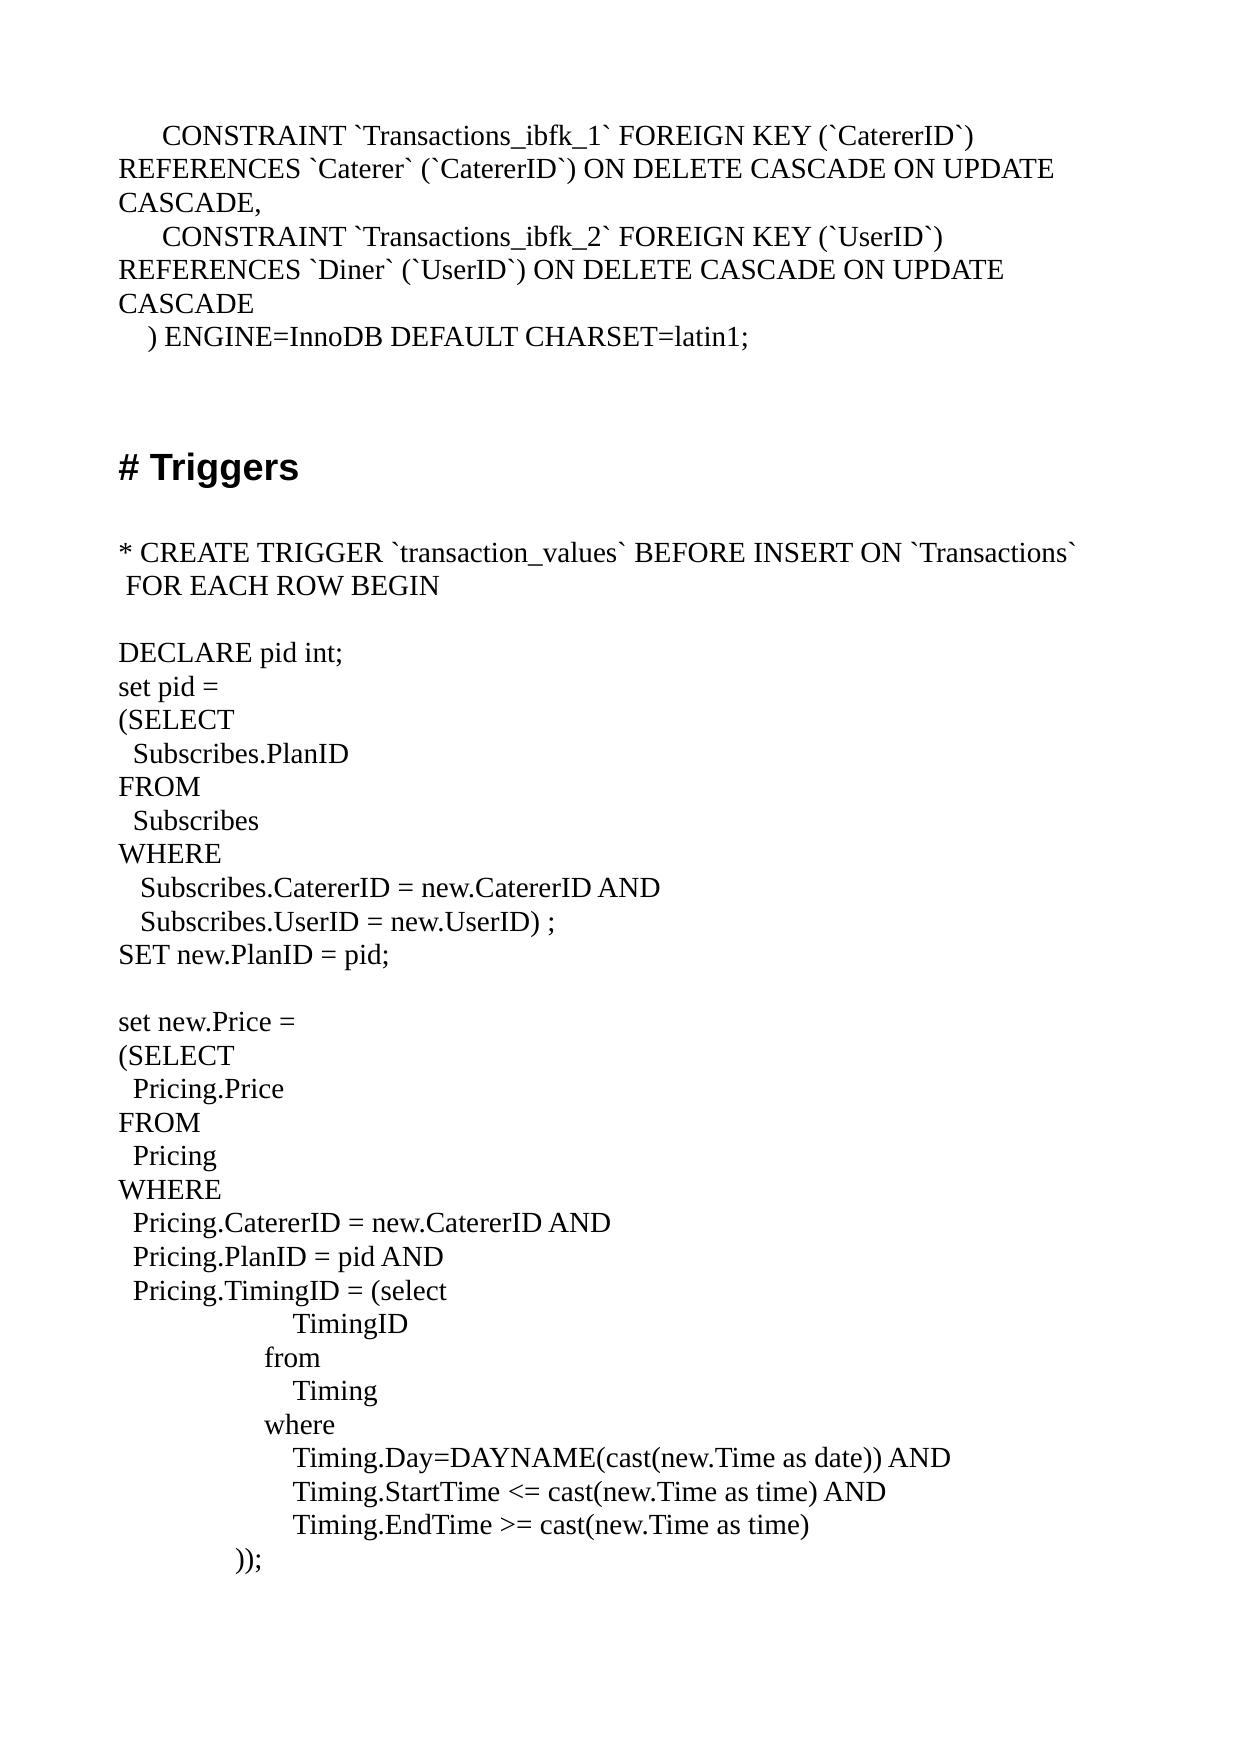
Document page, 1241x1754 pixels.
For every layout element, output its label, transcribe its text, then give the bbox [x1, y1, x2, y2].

text Timing.StartTime <= cast(new.Time as time) AND [118, 1474, 1122, 1507]
text Subscribes.PlanID [118, 736, 1122, 769]
text Pricing.Price [118, 1071, 1122, 1105]
text WHERE [118, 837, 1122, 870]
text WHERE [118, 1172, 1122, 1206]
text FOR EACH ROW BEGIN [118, 568, 1122, 602]
text ) ENGINE=InnoDB DEFAULT CHARSET=latin1; [118, 319, 1122, 353]
text Subscribes.UserID = new.UserID) ; [118, 904, 1122, 937]
text CONSTRAINT `Transactions_ibfk_2` FOREIGN KEY (`UserID`) REFERENCES `Diner` (`UserID`) ON DELETE CASCADE ON UPDATE CASCADE [118, 219, 1122, 319]
text (SELECT [118, 1038, 1122, 1071]
text * CREATE TRIGGER `transaction_values` BEFORE INSERT ON `Transactions` [118, 535, 1122, 568]
text SET new.PlanID = pid; [118, 937, 1122, 971]
subtitle # Triggers [118, 445, 1122, 489]
text FROM [118, 1105, 1122, 1138]
text Timing.EndTime >= cast(new.Time as time) [118, 1507, 1122, 1541]
text Timing.Day=DAYNAME(cast(new.Time as date)) AND [118, 1440, 1122, 1474]
text where [118, 1407, 1122, 1440]
text FROM [118, 769, 1122, 803]
text Subscribes [118, 803, 1122, 837]
text )); [118, 1541, 1122, 1574]
text Pricing [118, 1138, 1122, 1172]
text (SELECT [118, 702, 1122, 736]
text DECLARE pid int; [118, 635, 1122, 669]
text CONSTRAINT `Transactions_ibfk_1` FOREIGN KEY (`CatererID`) REFERENCES `Caterer` (`CatererID`) ON DELETE CASCADE ON UPDATE CASCADE, [118, 118, 1122, 219]
text set new.Price = [118, 1004, 1122, 1038]
text Pricing.TimingID = (select [118, 1273, 1122, 1306]
text set pid = [118, 669, 1122, 702]
text Timing [118, 1373, 1122, 1407]
text Subscribes.CatererID = new.CatererID AND [118, 870, 1122, 904]
text Pricing.PlanID = pid AND [118, 1239, 1122, 1273]
text from [118, 1340, 1122, 1373]
text TimingID [118, 1306, 1122, 1340]
text Pricing.CatererID = new.CatererID AND [118, 1206, 1122, 1239]
